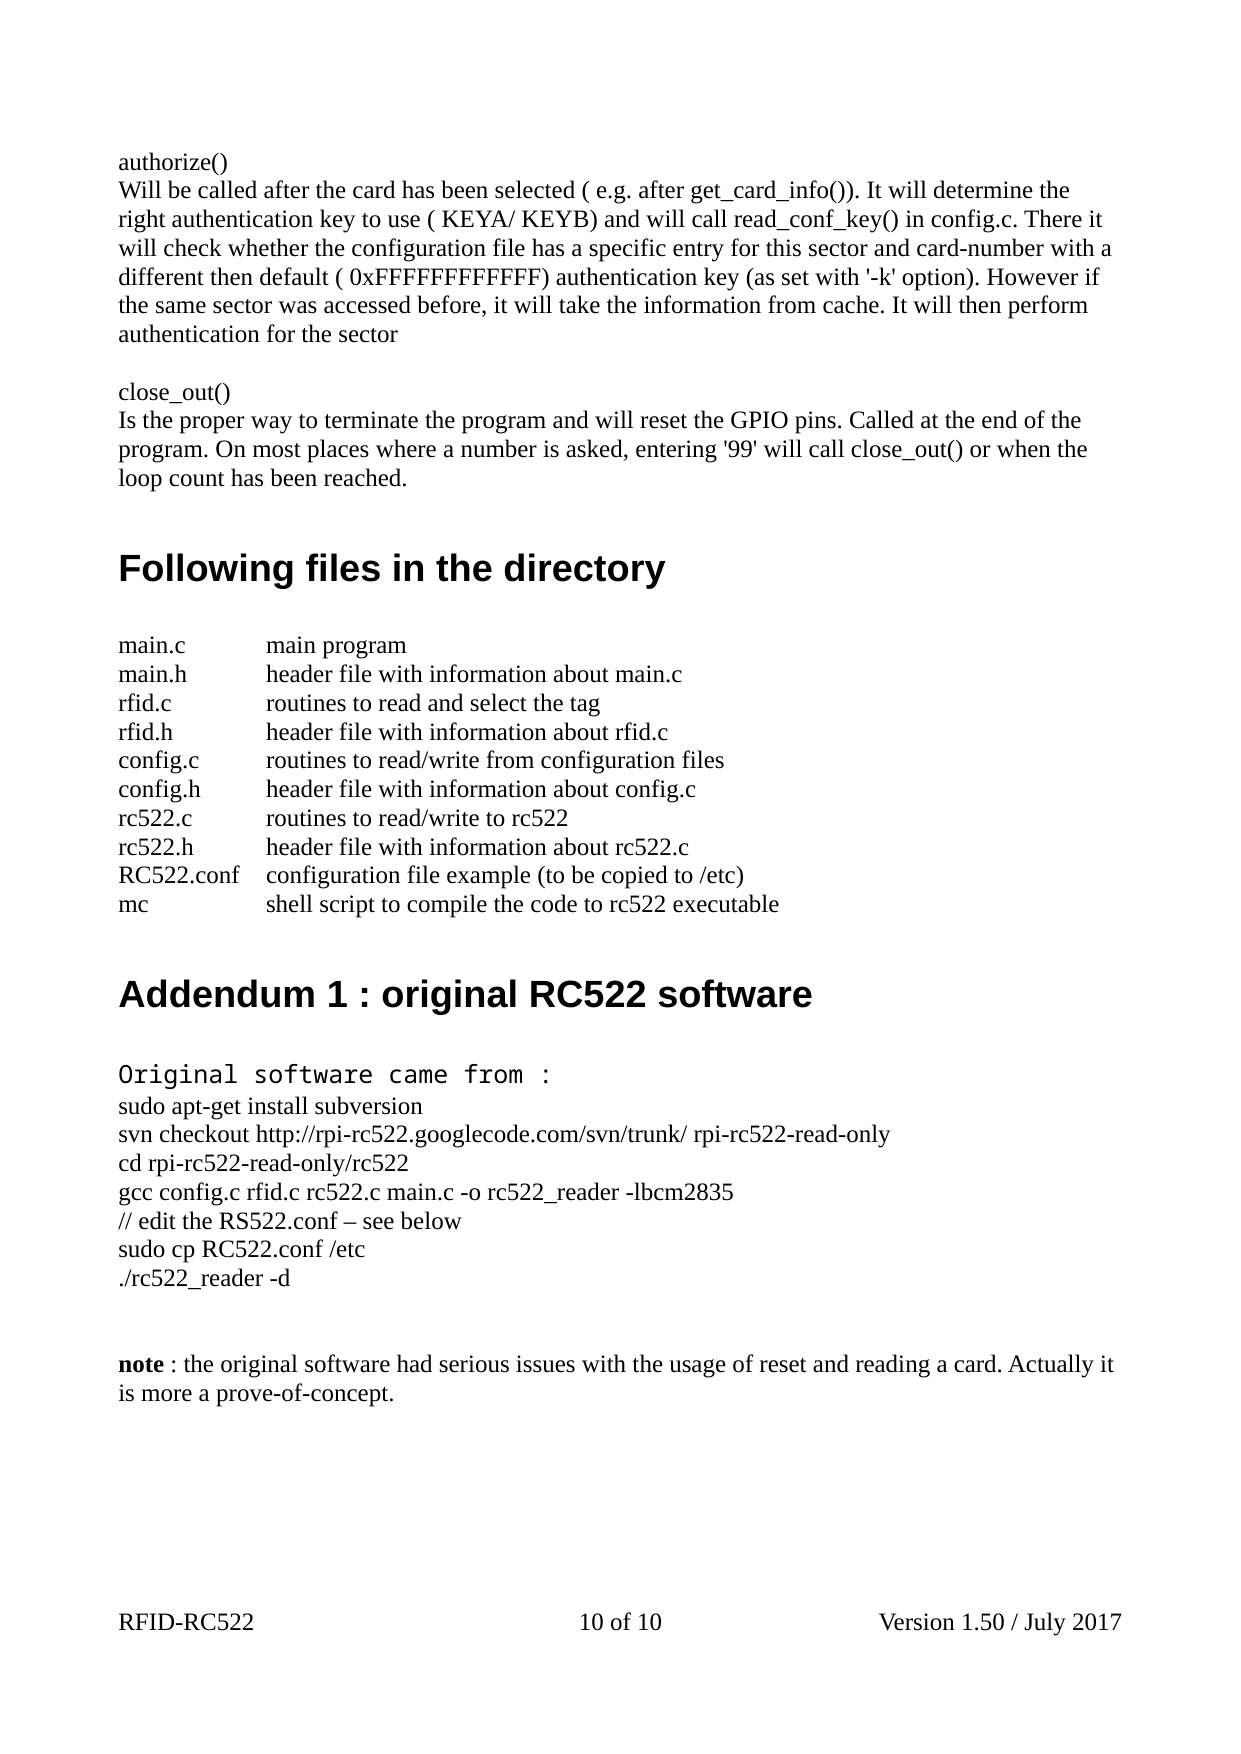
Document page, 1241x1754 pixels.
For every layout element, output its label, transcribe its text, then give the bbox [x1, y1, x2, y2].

text config.h header file with information about config.c [118, 774, 1122, 803]
text Is the proper way to terminate the program and will reset the GPIO pins. Called at the end of the program. On most places where a number is asked, entering '99' will call close_out() or when the loop count has been reached. [118, 406, 1122, 492]
text main.h header file with information about main.c [118, 659, 1122, 688]
text main.c main program [118, 631, 1122, 659]
subtitle Following files in the directory [118, 546, 1122, 589]
text rfid.h header file with information about rfid.c [118, 717, 1122, 746]
text RC522.conf configuration file example (to be copied to /etc) [118, 861, 1122, 889]
text cd rpi-rc522-read-only/rc522 [118, 1148, 1122, 1177]
text authorize() [118, 147, 1122, 176]
text Original software came from : [118, 1057, 1122, 1091]
subtitle Addendum 1 : original RC522 software [118, 972, 1122, 1015]
text note : the original software had serious issues with the usage of reset and reading a card. Actually it is more a prove-of-concept. [118, 1349, 1122, 1407]
text ./rc522_reader -d [118, 1263, 1122, 1292]
text sudo apt-get install subversion [118, 1091, 1122, 1119]
text Will be called after the card has been selected ( e.g. after get_card_info()). It will determine the right authentication key to use ( KEYA/ KEYB) and will call read_conf_key() in config.c. There it will check whether the configuration file has a specific entry for this sector and card-number with a different then default ( 0xFFFFFFFFFFFF) authentication key (as set with '-k' option). However if the same sector was accessed before, it will take the information from cache. It will then perform authentication for the sector [118, 176, 1122, 348]
text sudo cp RC522.conf /etc [118, 1234, 1122, 1263]
text mc shell script to compile the code to rc522 executable [118, 889, 1122, 918]
text rc522.h header file with information about rc522.c [118, 832, 1122, 861]
text // edit the RS522.conf – see below [118, 1206, 1122, 1234]
text close_out() [118, 377, 1122, 406]
text rfid.c routines to read and select the tag [118, 688, 1122, 717]
text gcc config.c rfid.c rc522.c main.c -o rc522_reader -lbcm2835 [118, 1177, 1122, 1206]
text config.c routines to read/write from configuration files [118, 746, 1122, 774]
text rc522.c routines to read/write to rc522 [118, 803, 1122, 832]
text svn checkout http://rpi-rc522.googlecode.com/svn/trunk/ rpi-rc522-read-only [118, 1119, 1122, 1148]
